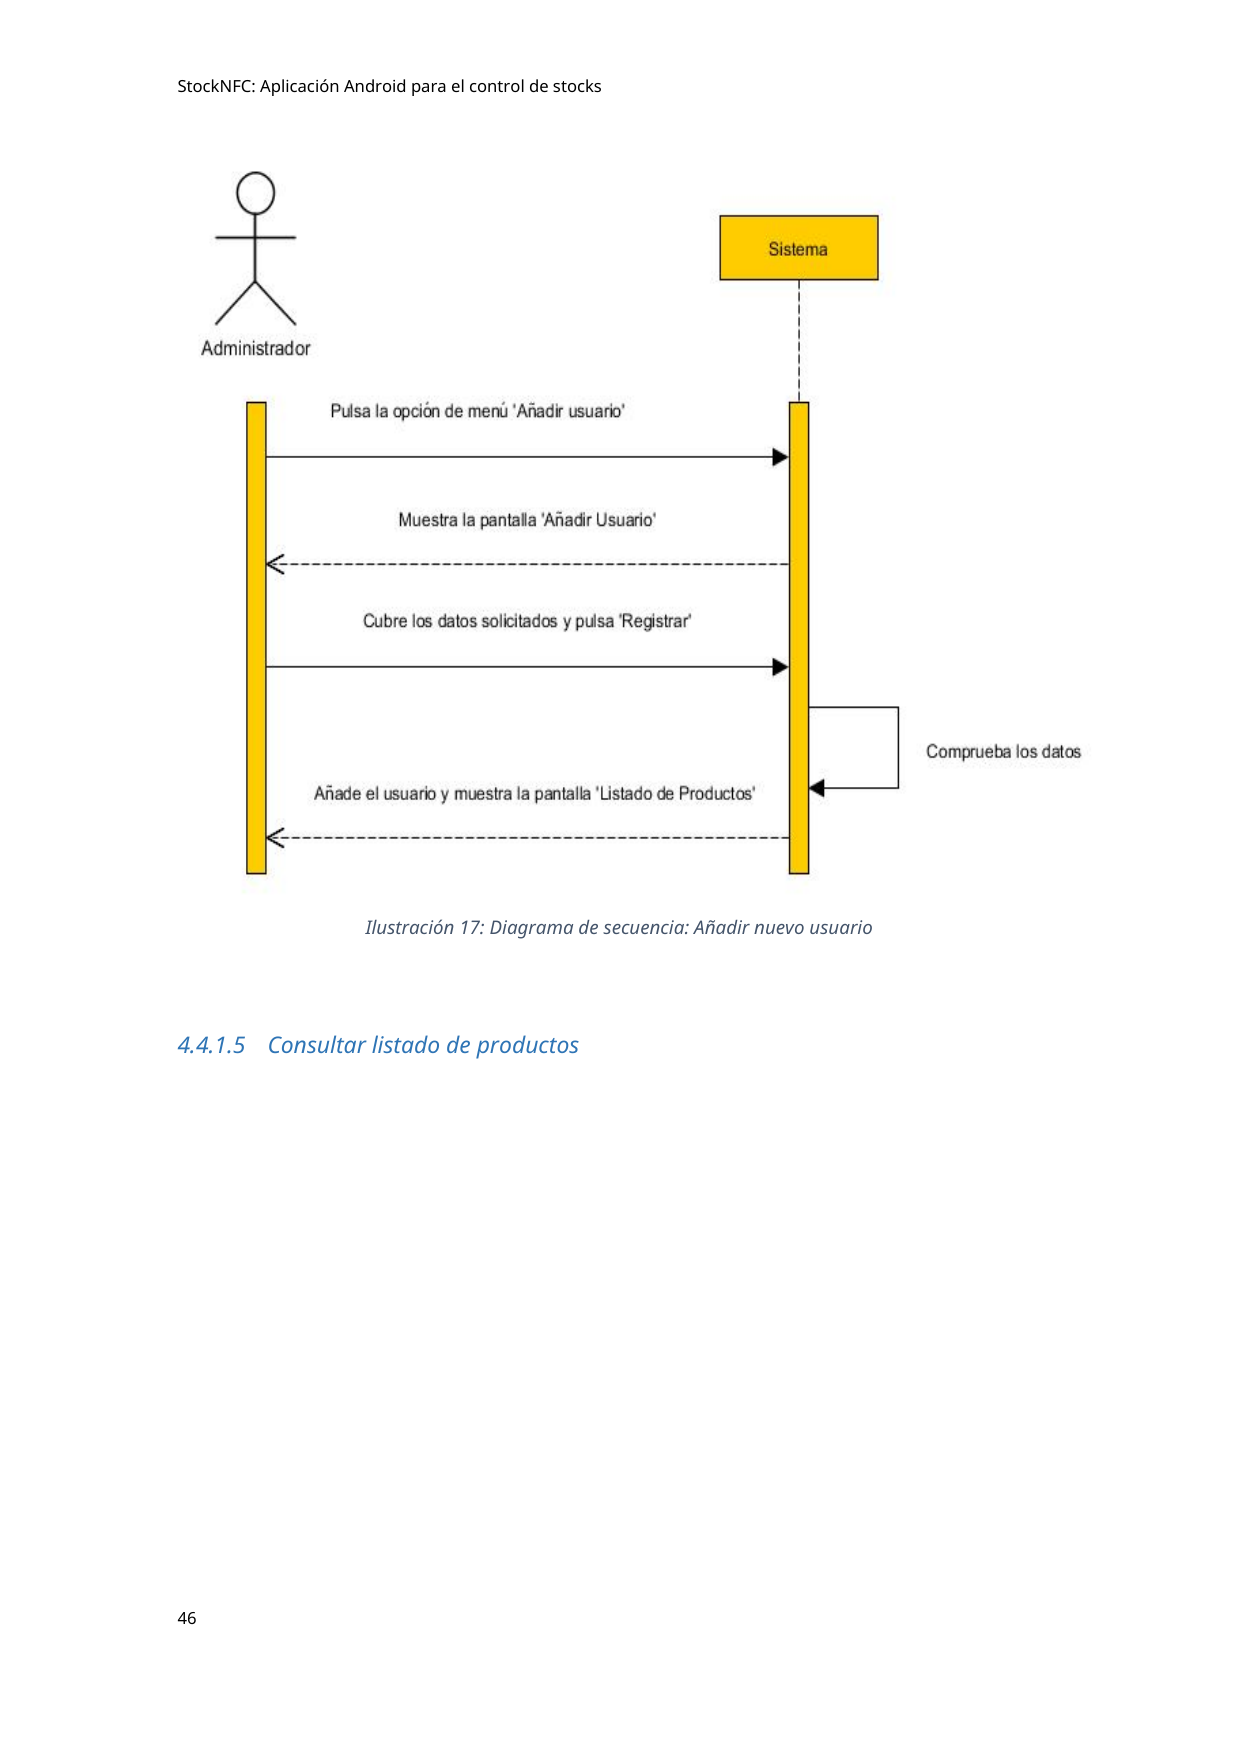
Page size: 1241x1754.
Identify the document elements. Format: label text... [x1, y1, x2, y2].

subtitle Consultar listado de productos [177, 1029, 1063, 1061]
text Ilustración 17: Diagrama de secuencia: Añadir nuevo usuario [177, 914, 1063, 940]
